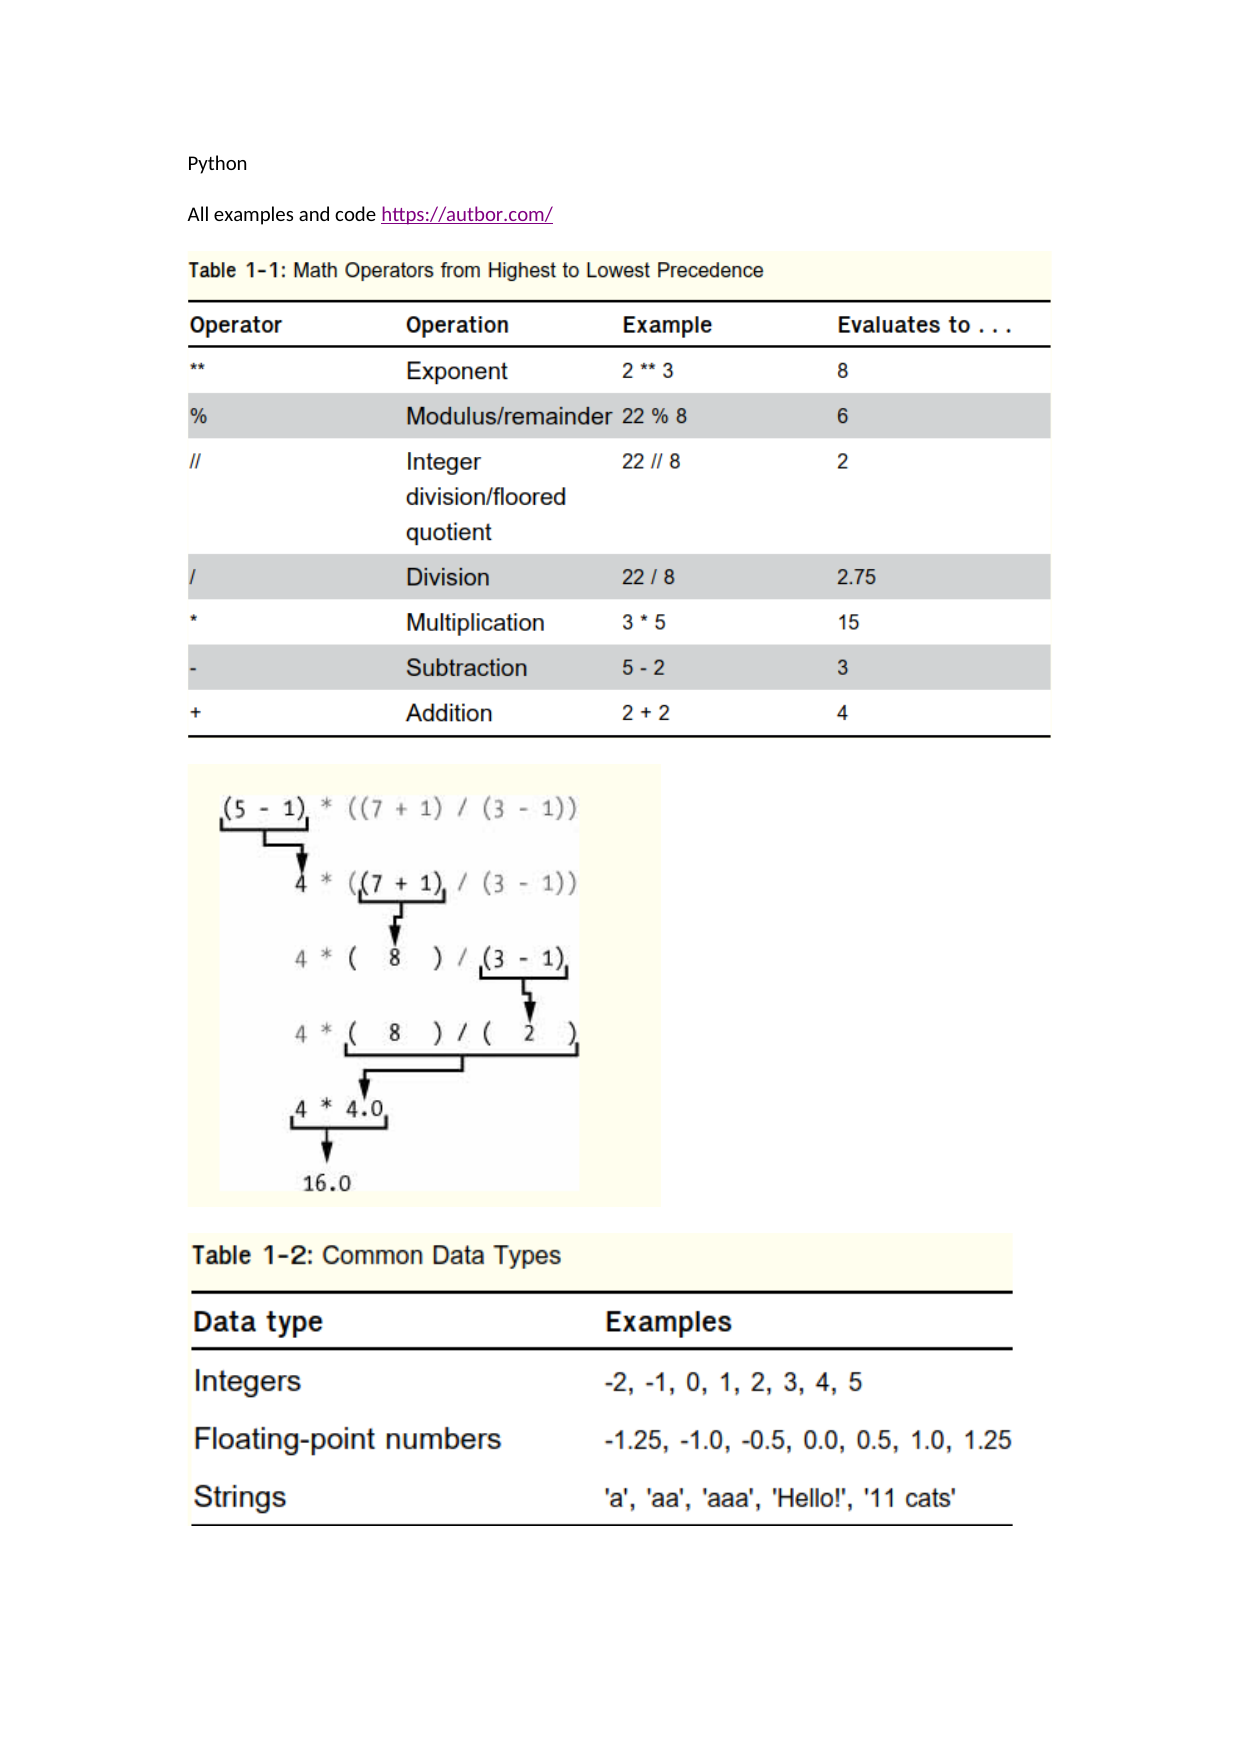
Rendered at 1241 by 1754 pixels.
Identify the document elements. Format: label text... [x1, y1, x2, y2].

picture [187, 764, 661, 1207]
picture [187, 1233, 1013, 1526]
picture [187, 251, 1052, 739]
text All examples and code https://autbor.com/ [187, 201, 1053, 226]
text Python [187, 150, 1053, 175]
